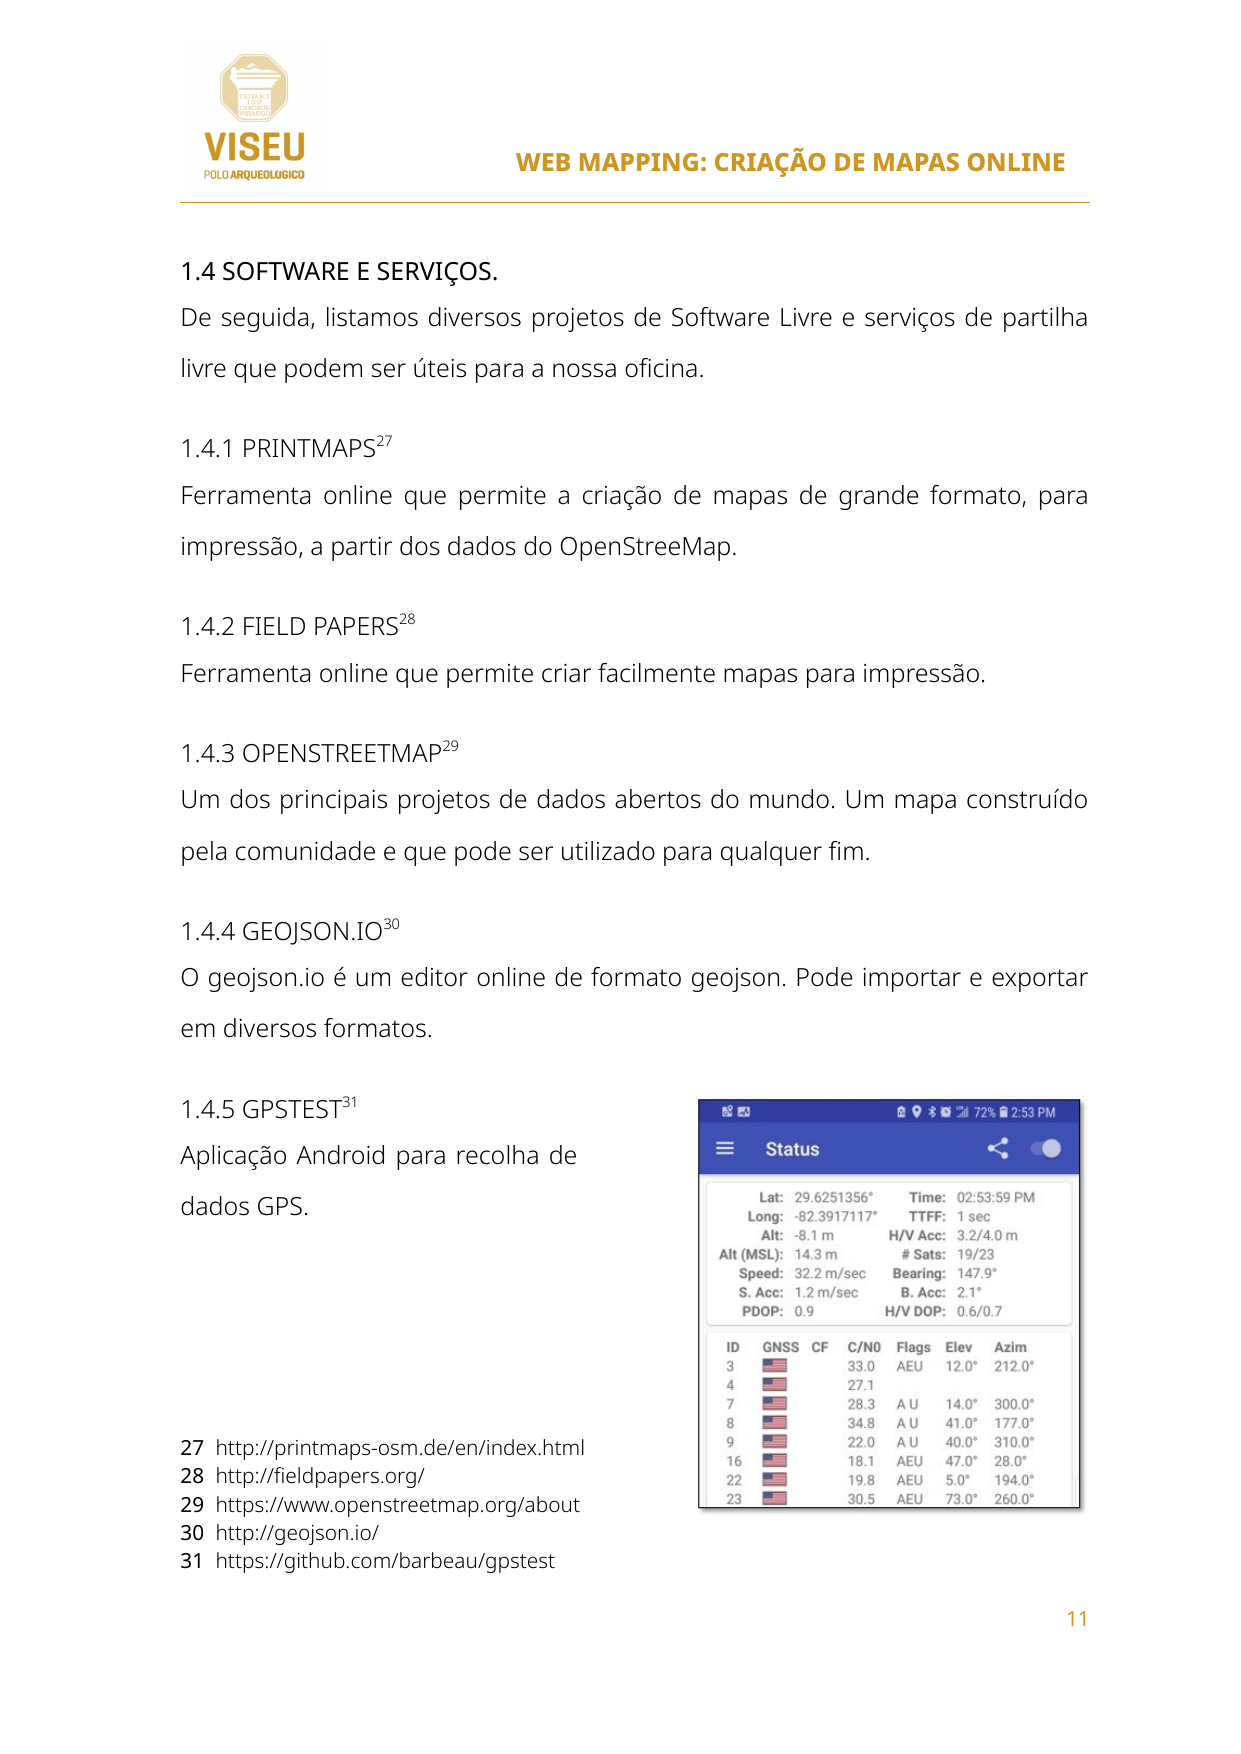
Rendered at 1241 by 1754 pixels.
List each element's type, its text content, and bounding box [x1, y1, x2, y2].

subtitle 1.4.3 OpenStreetMap [180, 736, 1090, 770]
text http://geojson.io/ [180, 1518, 1090, 1547]
subtitle 1.4.5 GPSTest [180, 1091, 1090, 1125]
text Aplicação Android para recolha de dados GPS. [180, 1138, 695, 1223]
text https://www.openstreetmap.org/about [180, 1490, 695, 1518]
text http://fieldpapers.org/ [180, 1461, 695, 1490]
text O geojson.io é um editor online de formato geojson. Pode importar e exportar em diversos formatos. [180, 960, 1090, 1045]
subtitle 1.4.4 geojson.io [180, 913, 1090, 947]
picture [695, 1096, 1090, 1518]
text De seguida, listamos diversos projetos de Software Livre e serviços de partilha livre que podem ser úteis para a nossa oficina. [180, 300, 1090, 385]
subtitle 1.4.2 Field Papers [180, 609, 1090, 643]
text Ferramenta online que permite criar facilmente mapas para impressão. [180, 655, 1090, 689]
text Ferramenta online que permite a criação de mapas de grande formato, para impressão, a partir dos dados do OpenStreeMap. [180, 478, 1090, 563]
text https://github.com/barbeau/gpstest [180, 1547, 1090, 1575]
subtitle 1.4.1 Printmaps [180, 431, 1090, 465]
text http://printmaps-osm.de/en/index.html [180, 1433, 695, 1461]
subtitle 1.4 software e serviços. [180, 253, 1090, 287]
text Um dos principais projetos de dados abertos do mundo. Um mapa construído pela comunidade e que pode ser utilizado para qualquer fim. [180, 782, 1090, 867]
